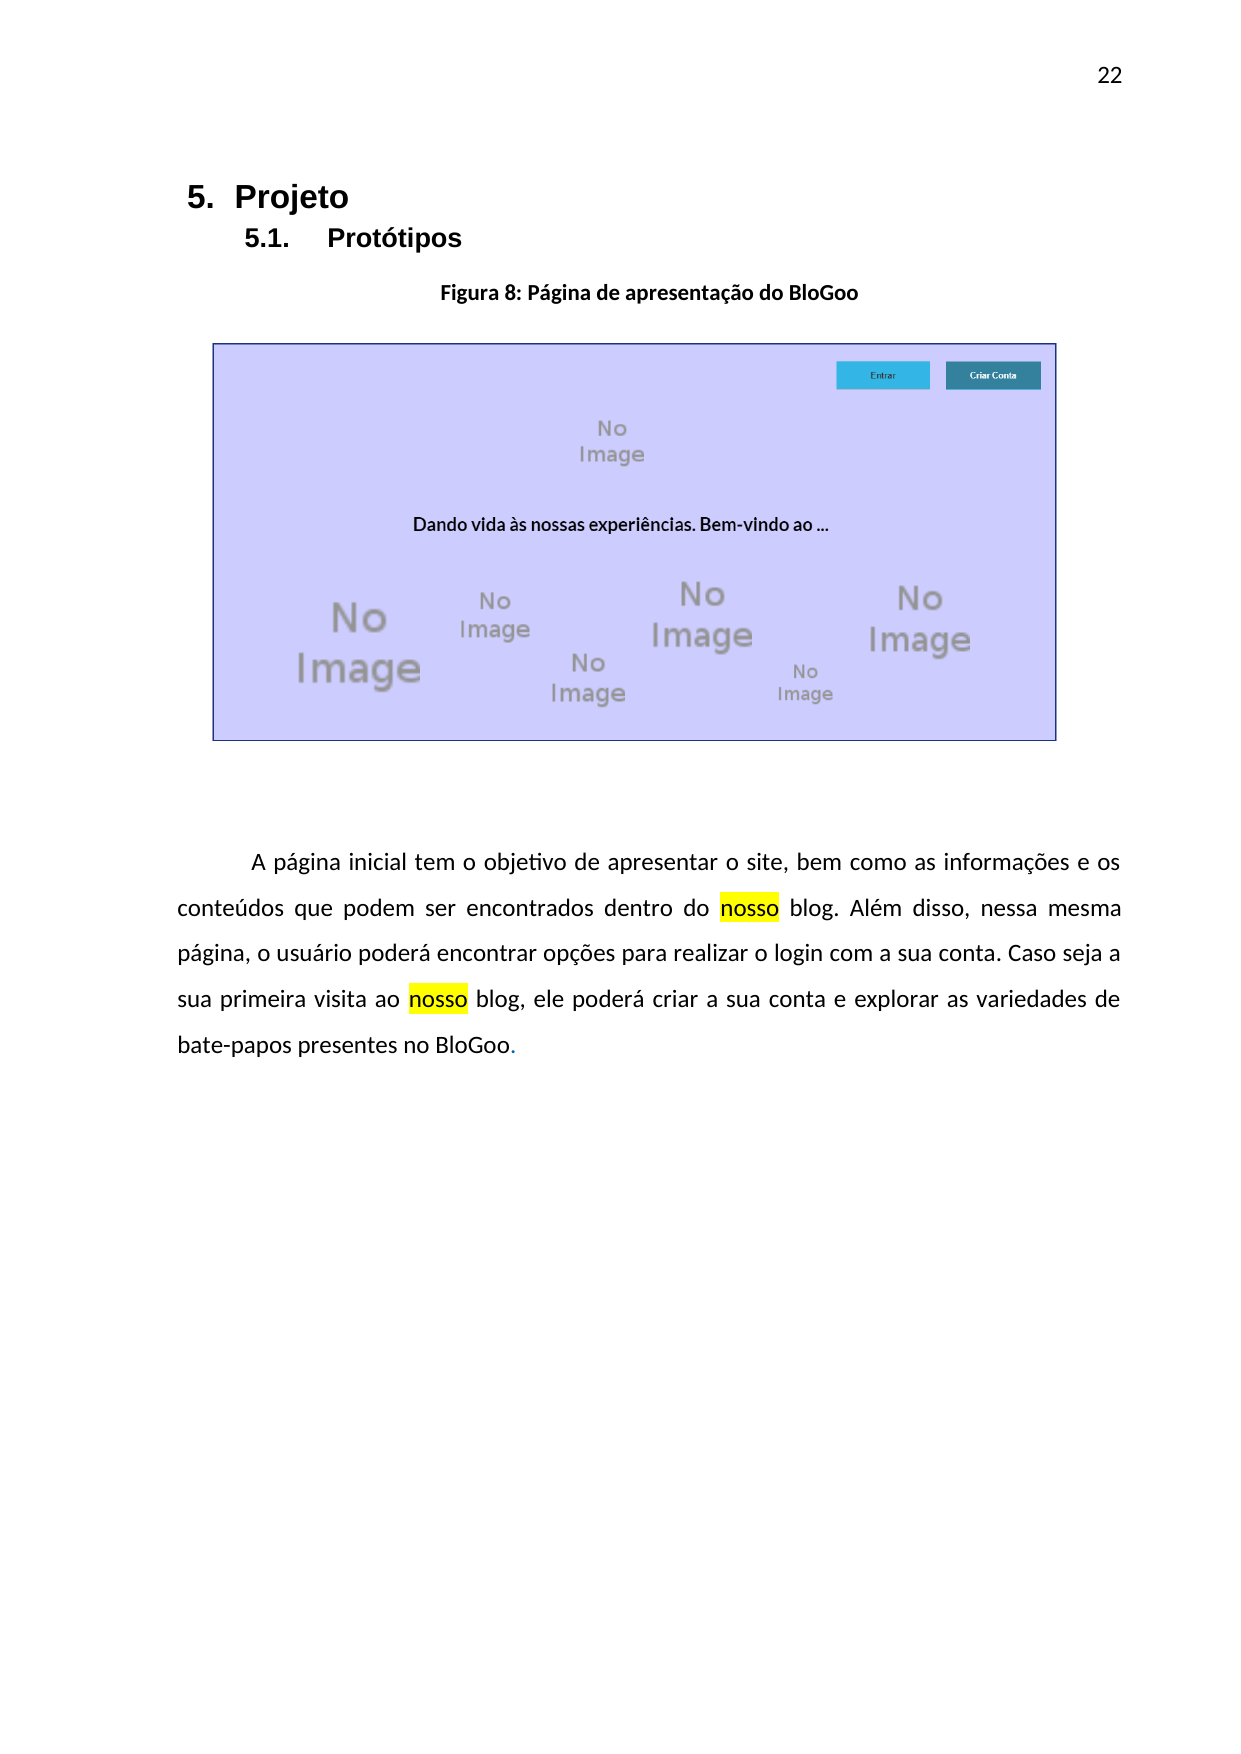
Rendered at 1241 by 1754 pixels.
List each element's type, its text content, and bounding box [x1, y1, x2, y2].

subtitle Figura 8: Página de apresentação do BloGoo [177, 278, 1122, 306]
subtitle Protótipos [289, 222, 1122, 253]
picture [197, 331, 1069, 757]
text A página inicial tem o objetivo de apresentar o site, bem como as informações e os conteúdos que podem ser encontrados dentro do nosso blog. Além disso, nessa mesma página, o usuário poderá encontrar opções para realizar o login com a sua conta. Caso seja a sua primeira visita ao nosso blog, ele poderá criar a sua conta e explorar as variedades de bate-papos presentes no BloGoo. [177, 846, 1122, 938]
subtitle Projeto [214, 177, 1122, 216]
text A página inicial tem o objetivo de apresentar o site, bem como as informações e os conteúdos que podem ser encontrados dentro do nosso blog. Além disso, nessa mesma página, o usuário poderá encontrar opções para realizar o login com a sua conta. Caso seja a sua primeira visita ao nosso blog, ele poderá criar a sua conta e explorar as variedades de bate-papos presentes no BloGoo. [177, 968, 1122, 1059]
